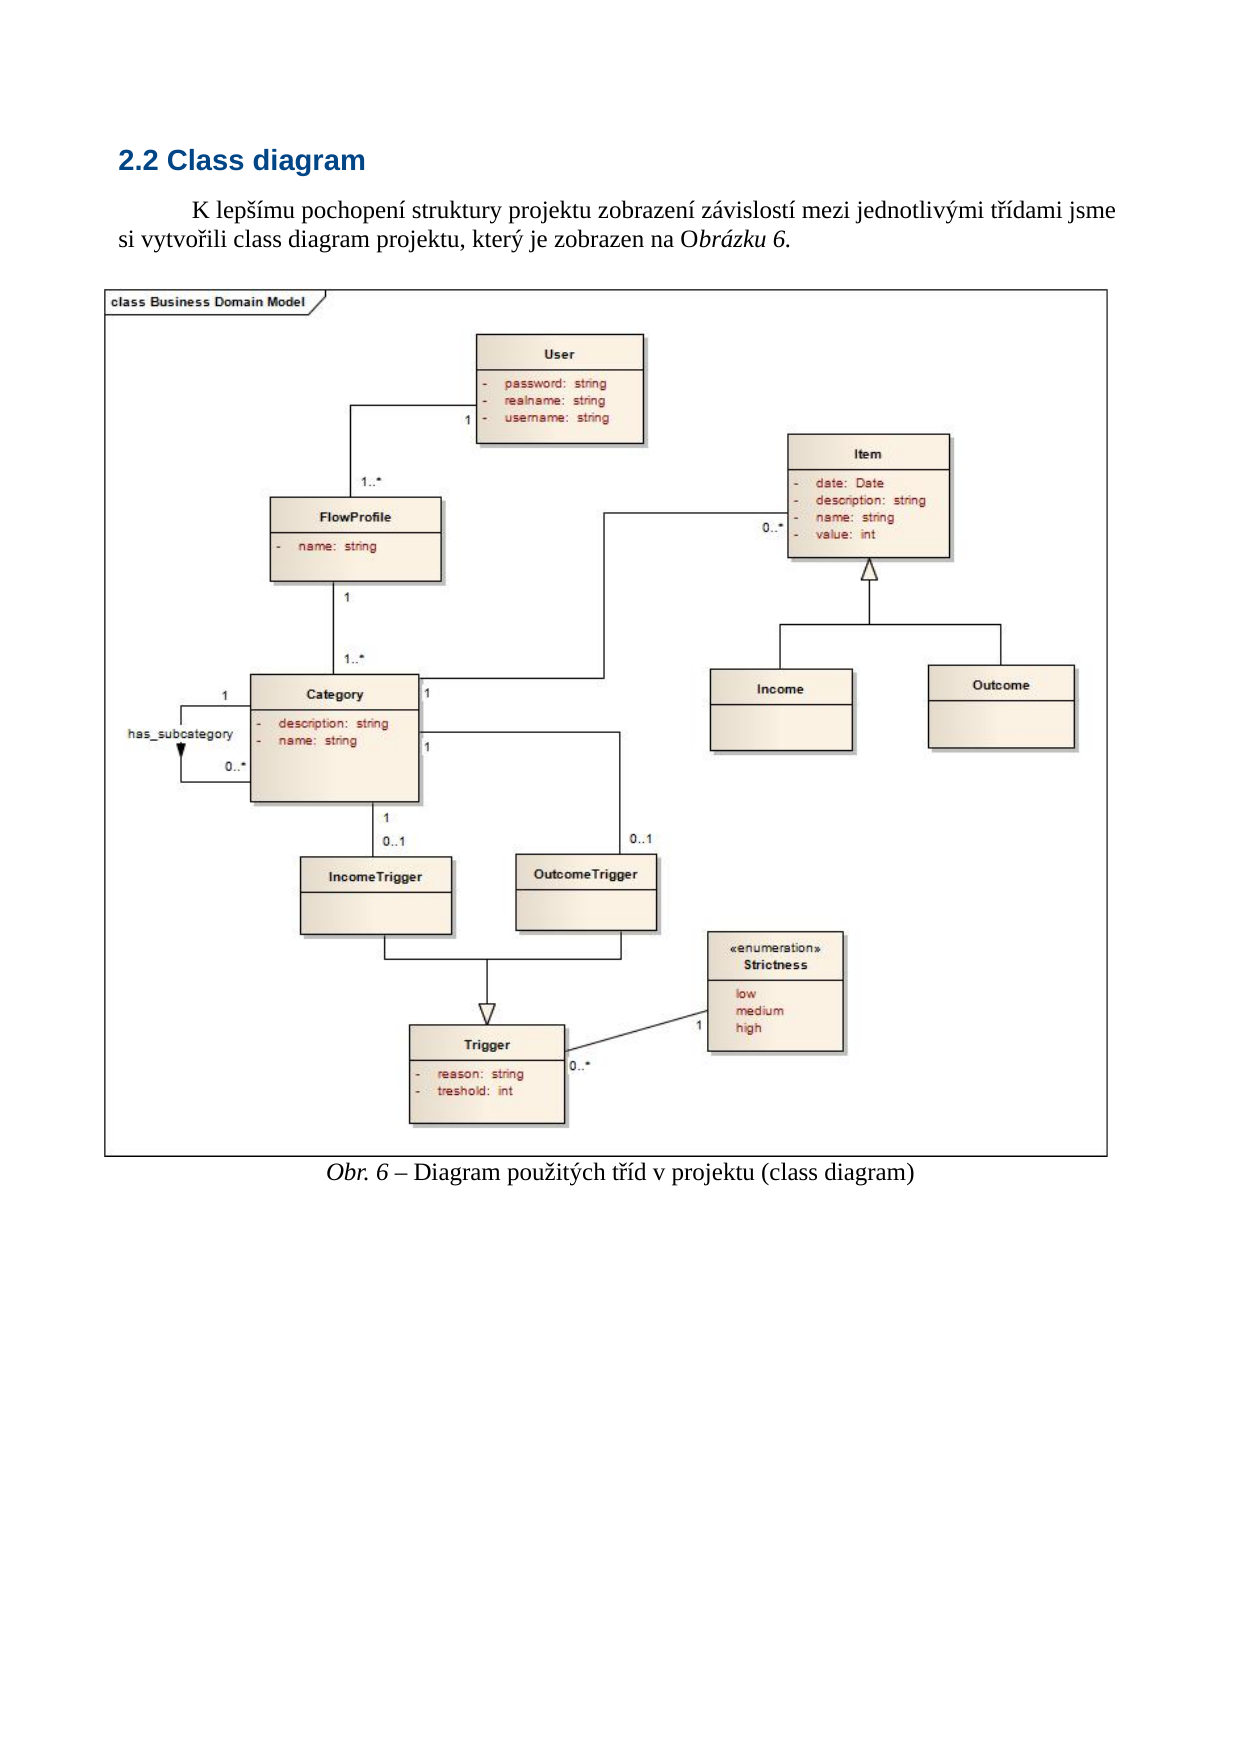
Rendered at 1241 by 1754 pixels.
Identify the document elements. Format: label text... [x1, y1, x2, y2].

subtitle 2.2 Class diagram [118, 143, 1122, 177]
picture [103, 288, 1108, 1157]
text K lepšímu pochopení struktury projektu zobrazení závislostí mezi jednotlivými třídami jsme si vytvořili class diagram projektu, který je zobrazen na Obrázku 6. [118, 196, 1122, 253]
text Obr. 6 – Diagram použitých tříd v projektu (class diagram) [118, 284, 1122, 1186]
